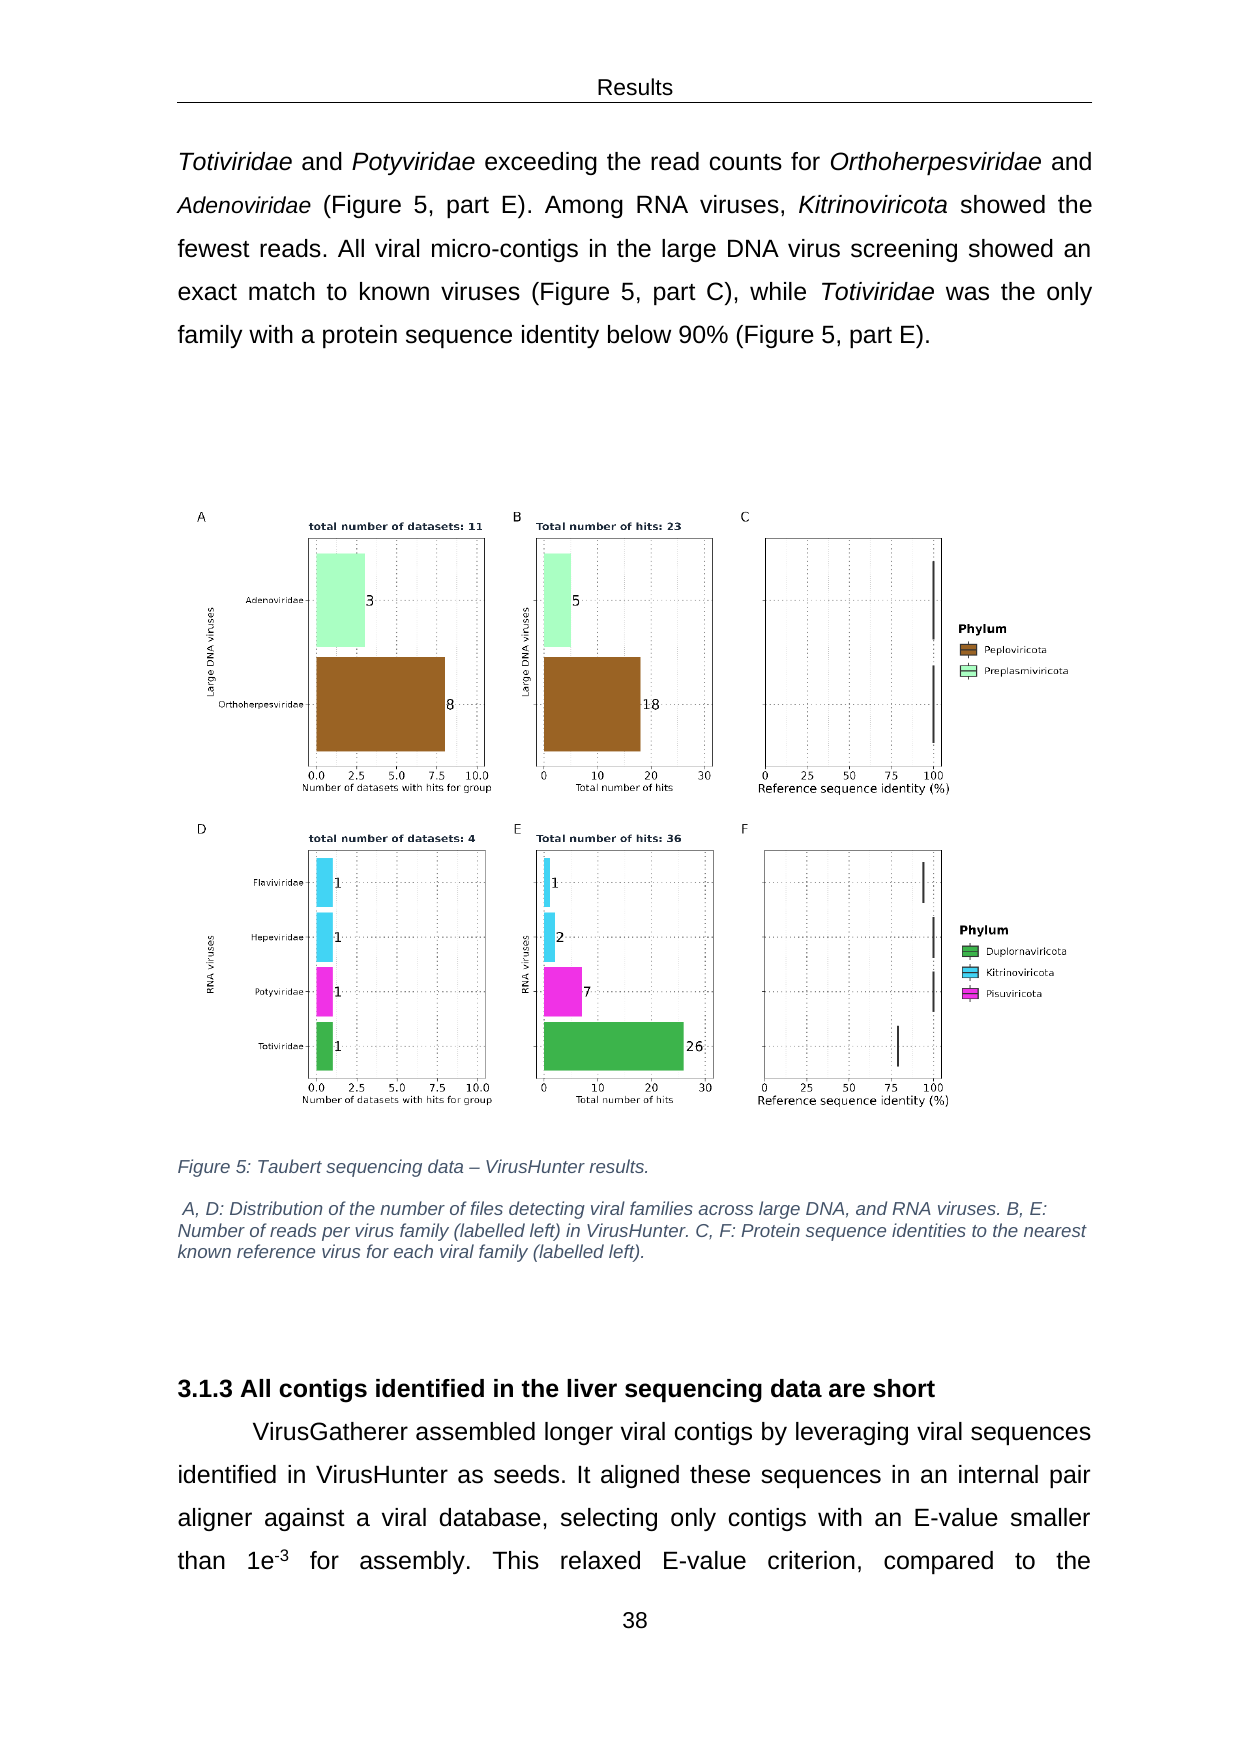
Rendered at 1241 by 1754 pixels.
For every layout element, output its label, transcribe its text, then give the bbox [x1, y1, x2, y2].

text VirusGatherer assembled longer viral contigs by leveraging viral sequences identified in VirusHunter as seeds. It aligned these sequences in an internal pair aligner against a viral database, selecting only contigs with an E-value smaller than 1e-3 for assembly. This relaxed E-value criterion, compared to the [177, 1417, 1092, 1575]
text Totiviridae and Potyviridae exceeding the read counts for Orthoherpesviridae and Adenoviridae (Figure 5, part E). Among RNA viruses, Kitrinoviricota showed the fewest reads. All viral micro-contigs in the large DNA virus screening showed an exact match to known viruses (Figure 5, part C), while Totiviridae was the only family with a protein sequence identity below 90% (Figure 5, part E). [177, 147, 1092, 349]
text A, D: Distribution of the number of files detecting viral families across large DNA, and RNA viruses. B, E: Number of reads per virus family (labelled left) in VirusHunter. C, F: Protein sequence identities to the nearest known reference virus for each viral family (labelled left). [177, 1198, 1092, 1262]
text Figure 5: Taubert sequencing data – VirusHunter results. [177, 1155, 1092, 1177]
subtitle 3.1.3 All contigs identified in the liver sequencing data are short [177, 1373, 1092, 1402]
